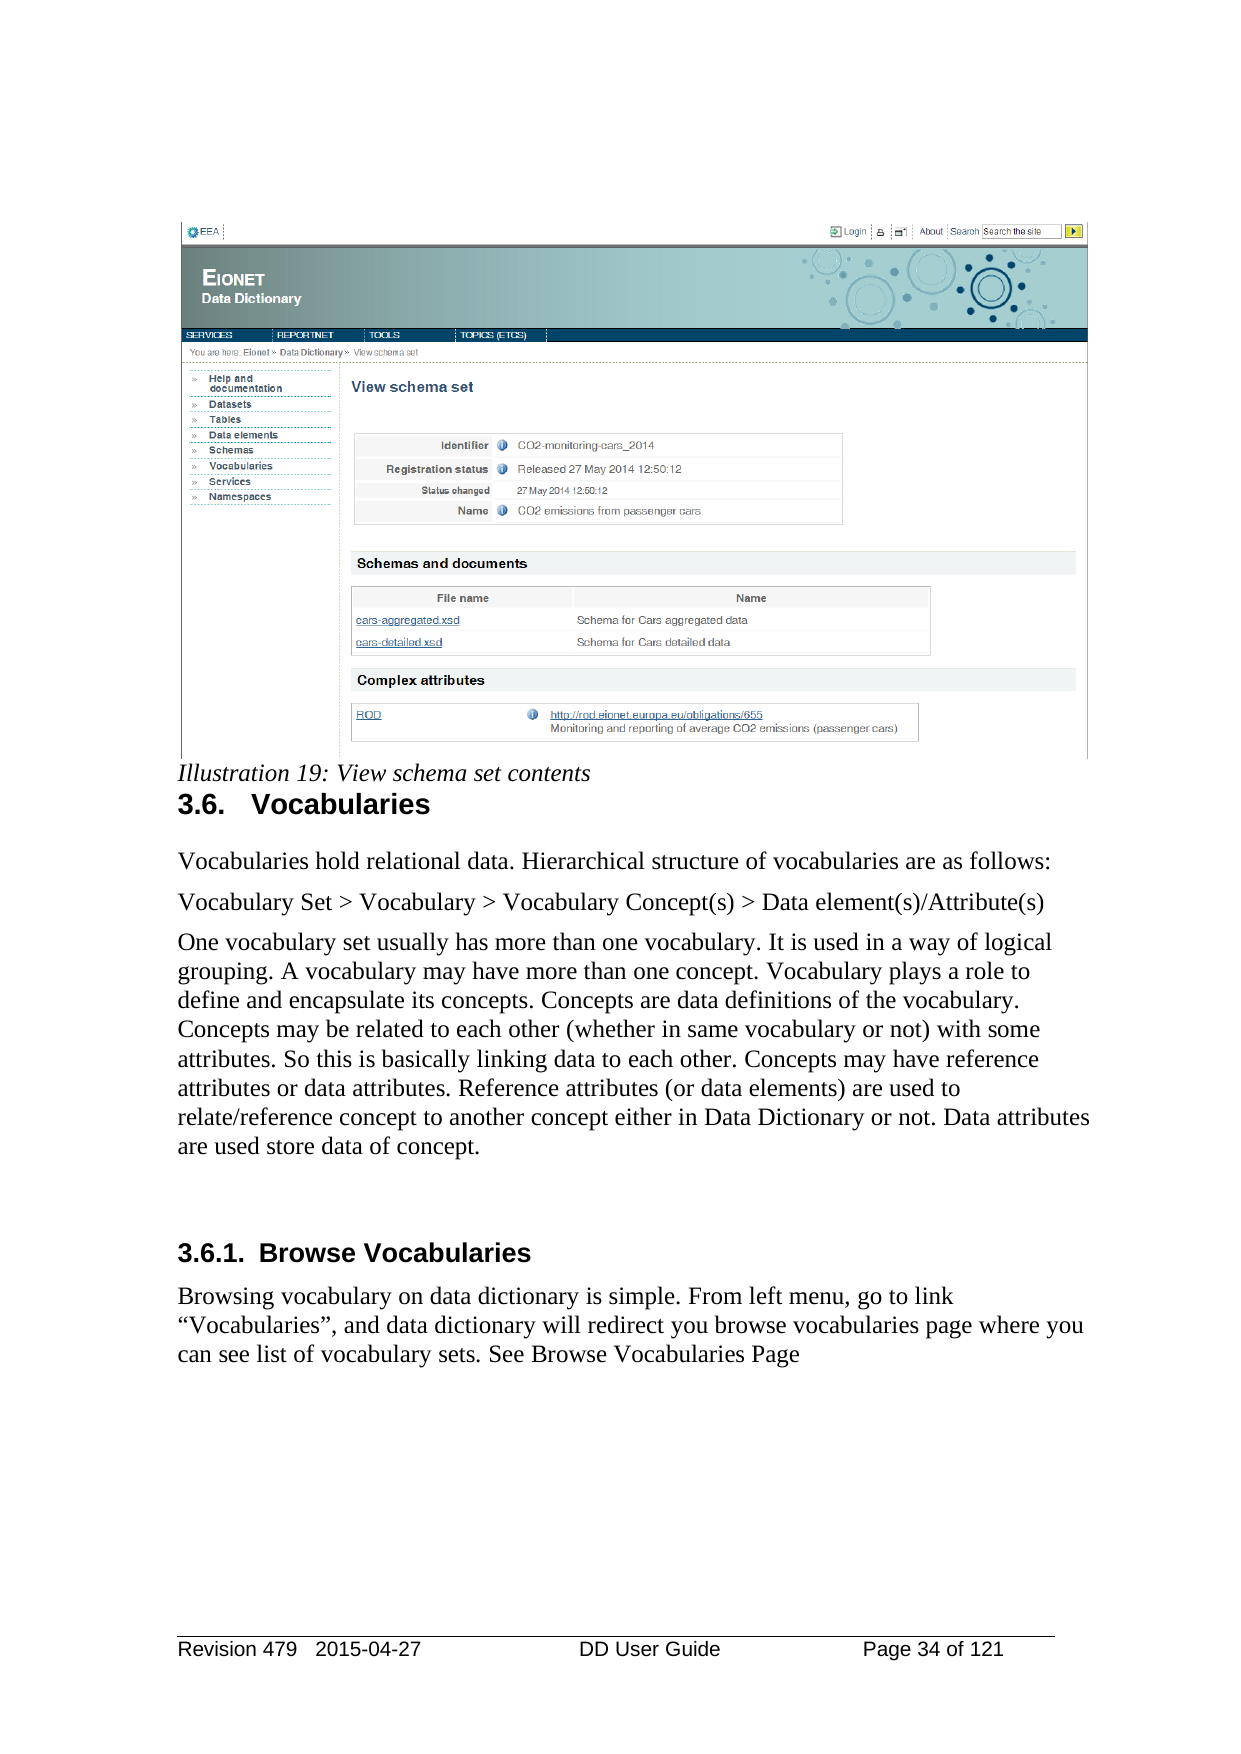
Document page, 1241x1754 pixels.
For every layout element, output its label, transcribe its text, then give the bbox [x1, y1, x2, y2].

text Vocabularies hold relational data. Hierarchical structure of vocabularies are as follows: [177, 846, 1092, 874]
text One vocabulary set usually has more than one vocabulary. It is used in a way of logical grouping. A vocabulary may have more than one concept. Vocabulary plays a role to define and encapsulate its concepts. Concepts are data definitions of the vocabulary. Concepts may be related to each other (whether in same vocabulary or not) with some attributes. So this is basically linking data to each other. Concepts may have reference attributes or data attributes. Reference attributes (or data elements) are used to relate/reference concept to another concept either in Data Dictionary or not. Data attributes are used store data of concept. [177, 927, 1092, 1160]
text Illustration 19: View schema set contents [177, 759, 1092, 787]
text Vocabulary Set > Vocabulary > Vocabulary Concept(s) > Data element(s)/Attribute(s) [177, 886, 1092, 915]
subtitle Vocabularies [177, 787, 1092, 821]
subtitle Browse Vocabularies [177, 1237, 1092, 1268]
picture [177, 222, 1093, 759]
text Browsing vocabulary on data dictionary is simple. From left menu, go to link “Vocabularies”, and data dictionary will redirect you browse vocabularies page where you can see list of vocabulary sets. See Browse Vocabularies Page [177, 1281, 1092, 1368]
